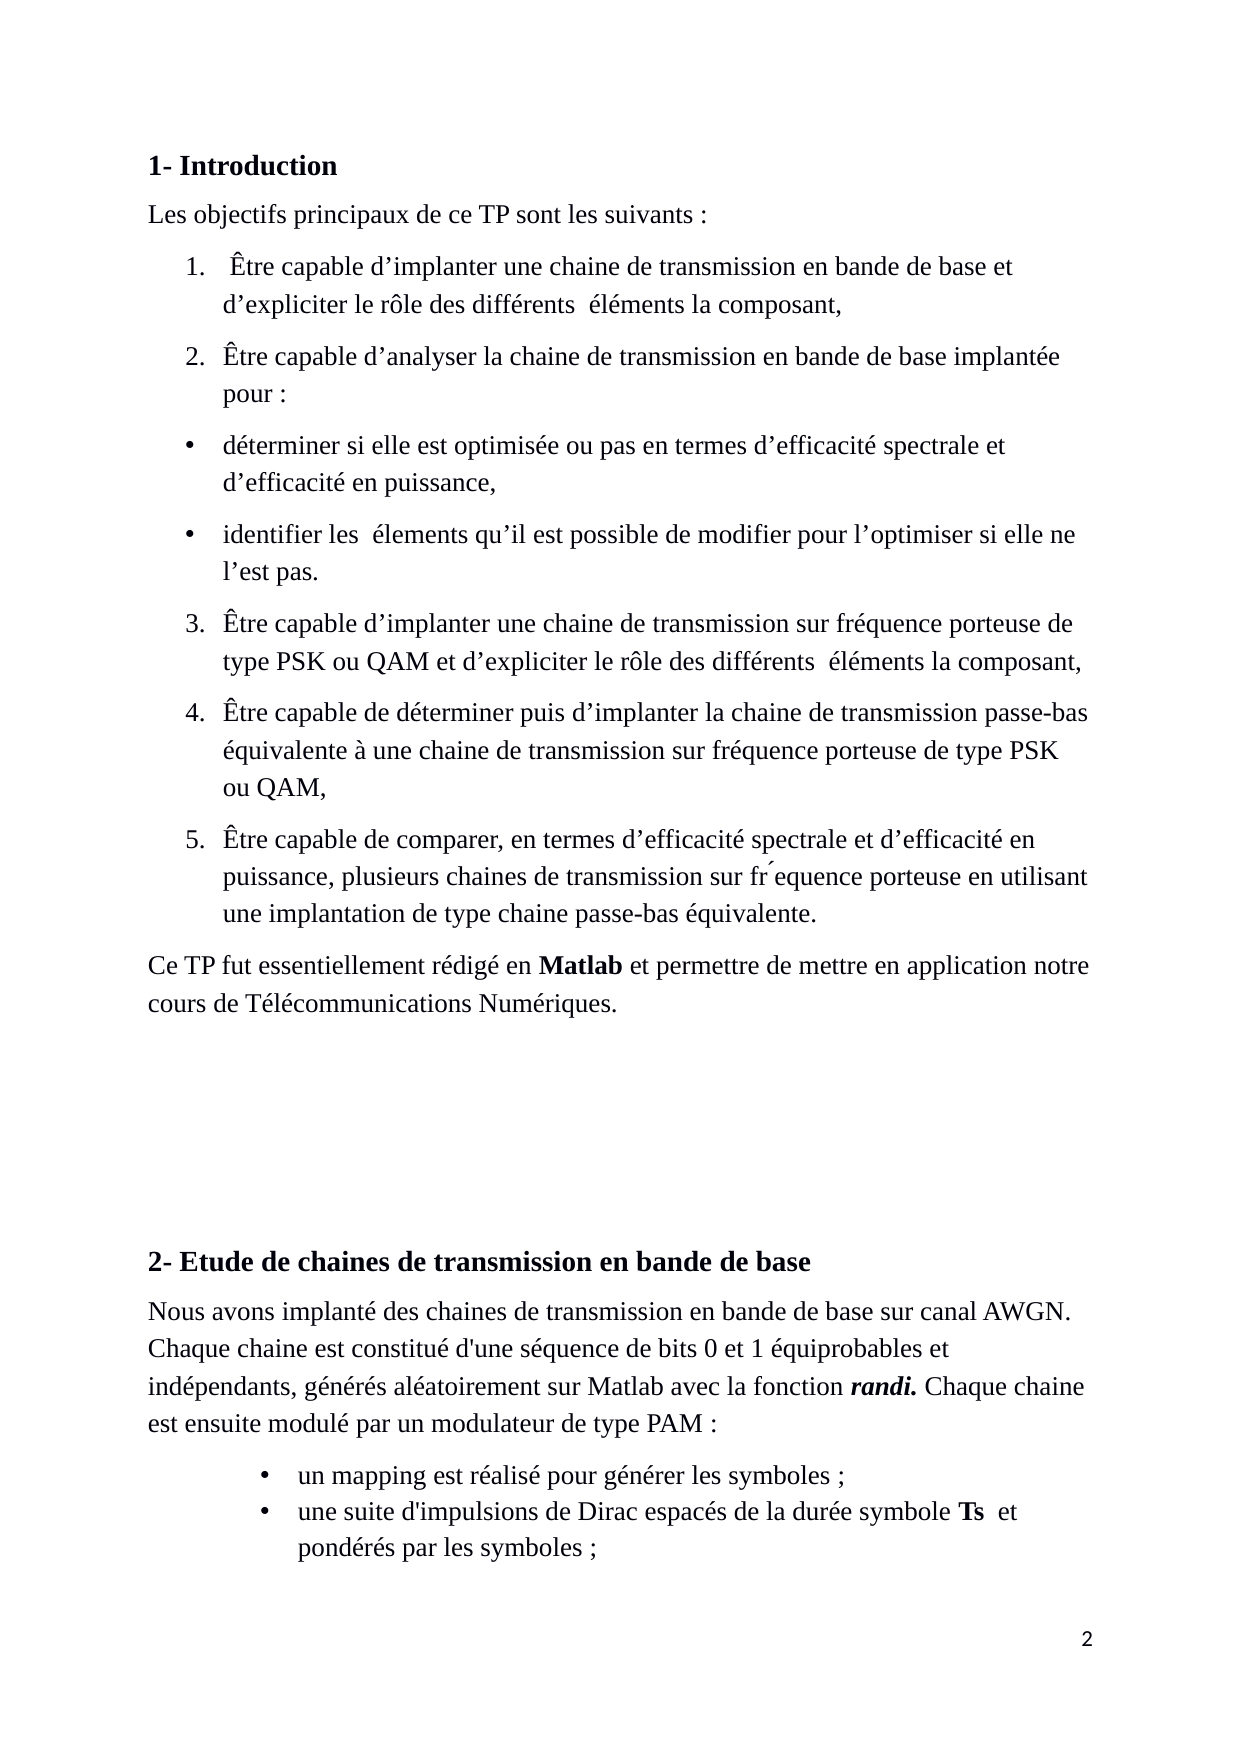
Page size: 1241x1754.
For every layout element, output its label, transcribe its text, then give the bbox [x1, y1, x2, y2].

list une suite d'impulsions de Dirac espacés de la durée symbole Ts et pondérés par les symboles ; [260, 1495, 1093, 1562]
text Les objectifs principaux de ce TP sont les suivants : [148, 199, 1093, 230]
list Être capable d’implanter une chaine de transmission sur fréquence porteuse de type PSK ou QAM et d’expliciter le rôle des différents éléments la composant, [185, 607, 1093, 676]
list identifier les élements qu’il est possible de modifier pour l’optimiser si elle ne l’est pas. [185, 518, 1093, 587]
list Être capable d’analyser la chaine de transmission en bande de base implantée pour : [185, 340, 1093, 408]
list Être capable de comparer, en termes d’efficacité spectrale et d’efficacité en puissance, plusieurs chaines de transmission sur fr ́equence porteuse en utilisant une implantation de type chaine passe-bas équivalente. [185, 823, 1093, 929]
text Nous avons implanté des chaines de transmission en bande de base sur canal AWGN. Chaque chaine est constitué d'une séquence de bits 0 et 1 équiprobables et indépendants, générés aléatoirement sur Matlab avec la fonction randi. Chaque chaine est ensuite modulé par un modulateur de type PAM : [148, 1295, 1093, 1438]
list déterminer si elle est optimisée ou pas en termes d’efficacité spectrale et d’efficacité en puissance, [185, 429, 1093, 497]
list Être capable d’implanter une chaine de transmission en bande de base et d’expliciter le rôle des différents éléments la composant, [185, 251, 1093, 319]
text Ce TP fut essentiellement rédigé en Matlab et permettre de mettre en application notre cours de Télécommunications Numériques. [148, 949, 1093, 1018]
title 1- Introduction [148, 148, 1093, 181]
list un mapping est réalisé pour générer les symboles ; [260, 1459, 1093, 1490]
title 2- Etude de chaines de transmission en bande de base [148, 1244, 1093, 1278]
list Être capable de déterminer puis d’implanter la chaine de transmission passe-bas équivalente à une chaine de transmission sur fréquence porteuse de type PSK ou QAM, [185, 697, 1093, 802]
